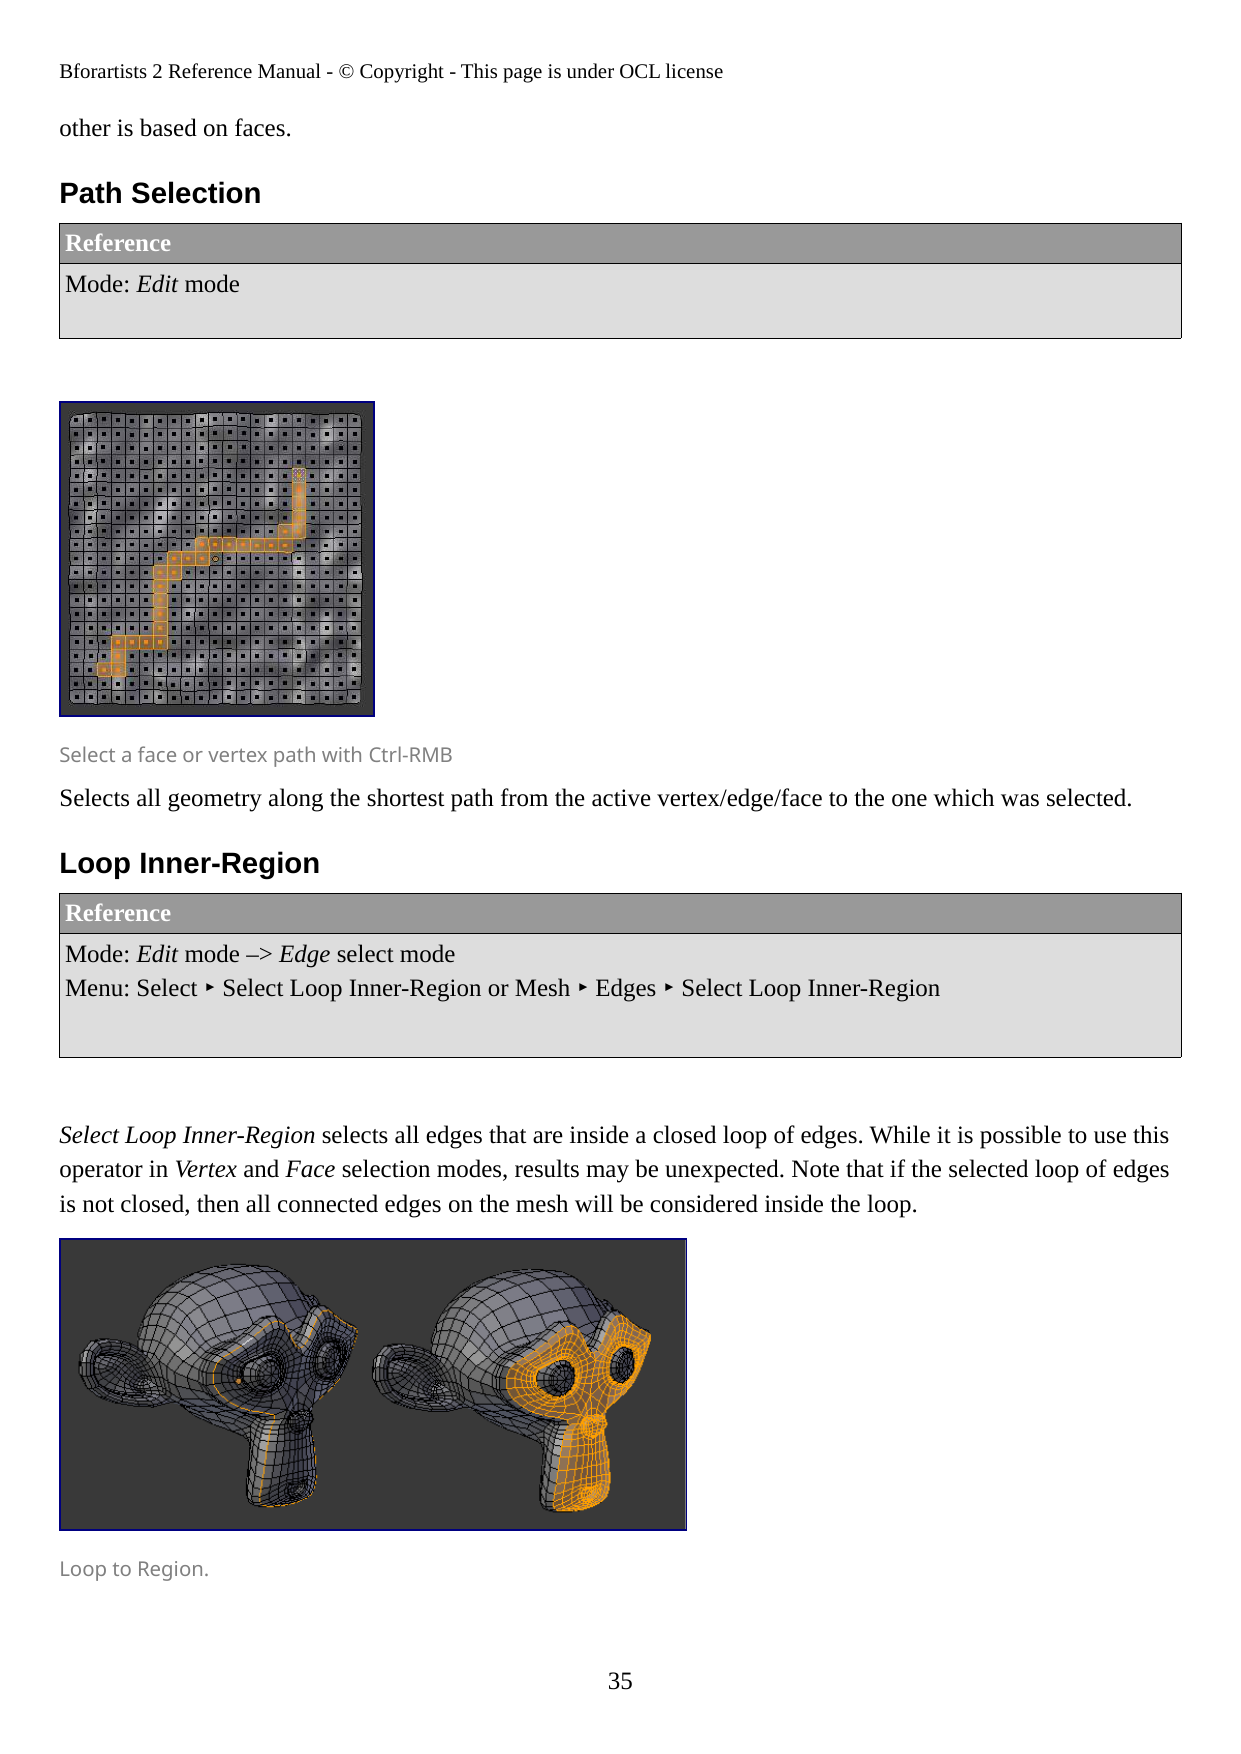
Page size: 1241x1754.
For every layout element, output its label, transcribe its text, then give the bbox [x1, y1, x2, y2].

table_cell Mode: Edit mode –> Edge select mode Menu: Select ‣ Select Loop Inner-Region or Mesh ‣ Edges ‣ Select Loop Inner-Region [60, 934, 1181, 1057]
table_header Reference [60, 894, 1181, 933]
table_cell Mode: Edit mode [60, 264, 1181, 338]
text Select Loop Inner-Region selects all edges that are inside a closed loop of edges. While it is possible to use this operator in Vertex and Face selection modes, results may be unexpected. Note that if the selected loop of edges is not closed, then all connected edges on the mesh will be considered inside the loop. [59, 1120, 1181, 1218]
subtitle Path Selection [59, 176, 1181, 210]
text other is based on faces. [59, 113, 1181, 141]
table_header Reference [60, 224, 1181, 263]
text Loop to Region. [59, 1551, 1181, 1583]
subtitle Loop Inner-Region [59, 846, 1181, 880]
text Select a face or vertex path with Ctrl-RMB [59, 737, 1181, 768]
text Selects all geometry along the shortest path from the active vertex/edge/face to the one which was selected. [59, 783, 1181, 811]
picture [61, 1240, 686, 1529]
picture [61, 403, 373, 715]
